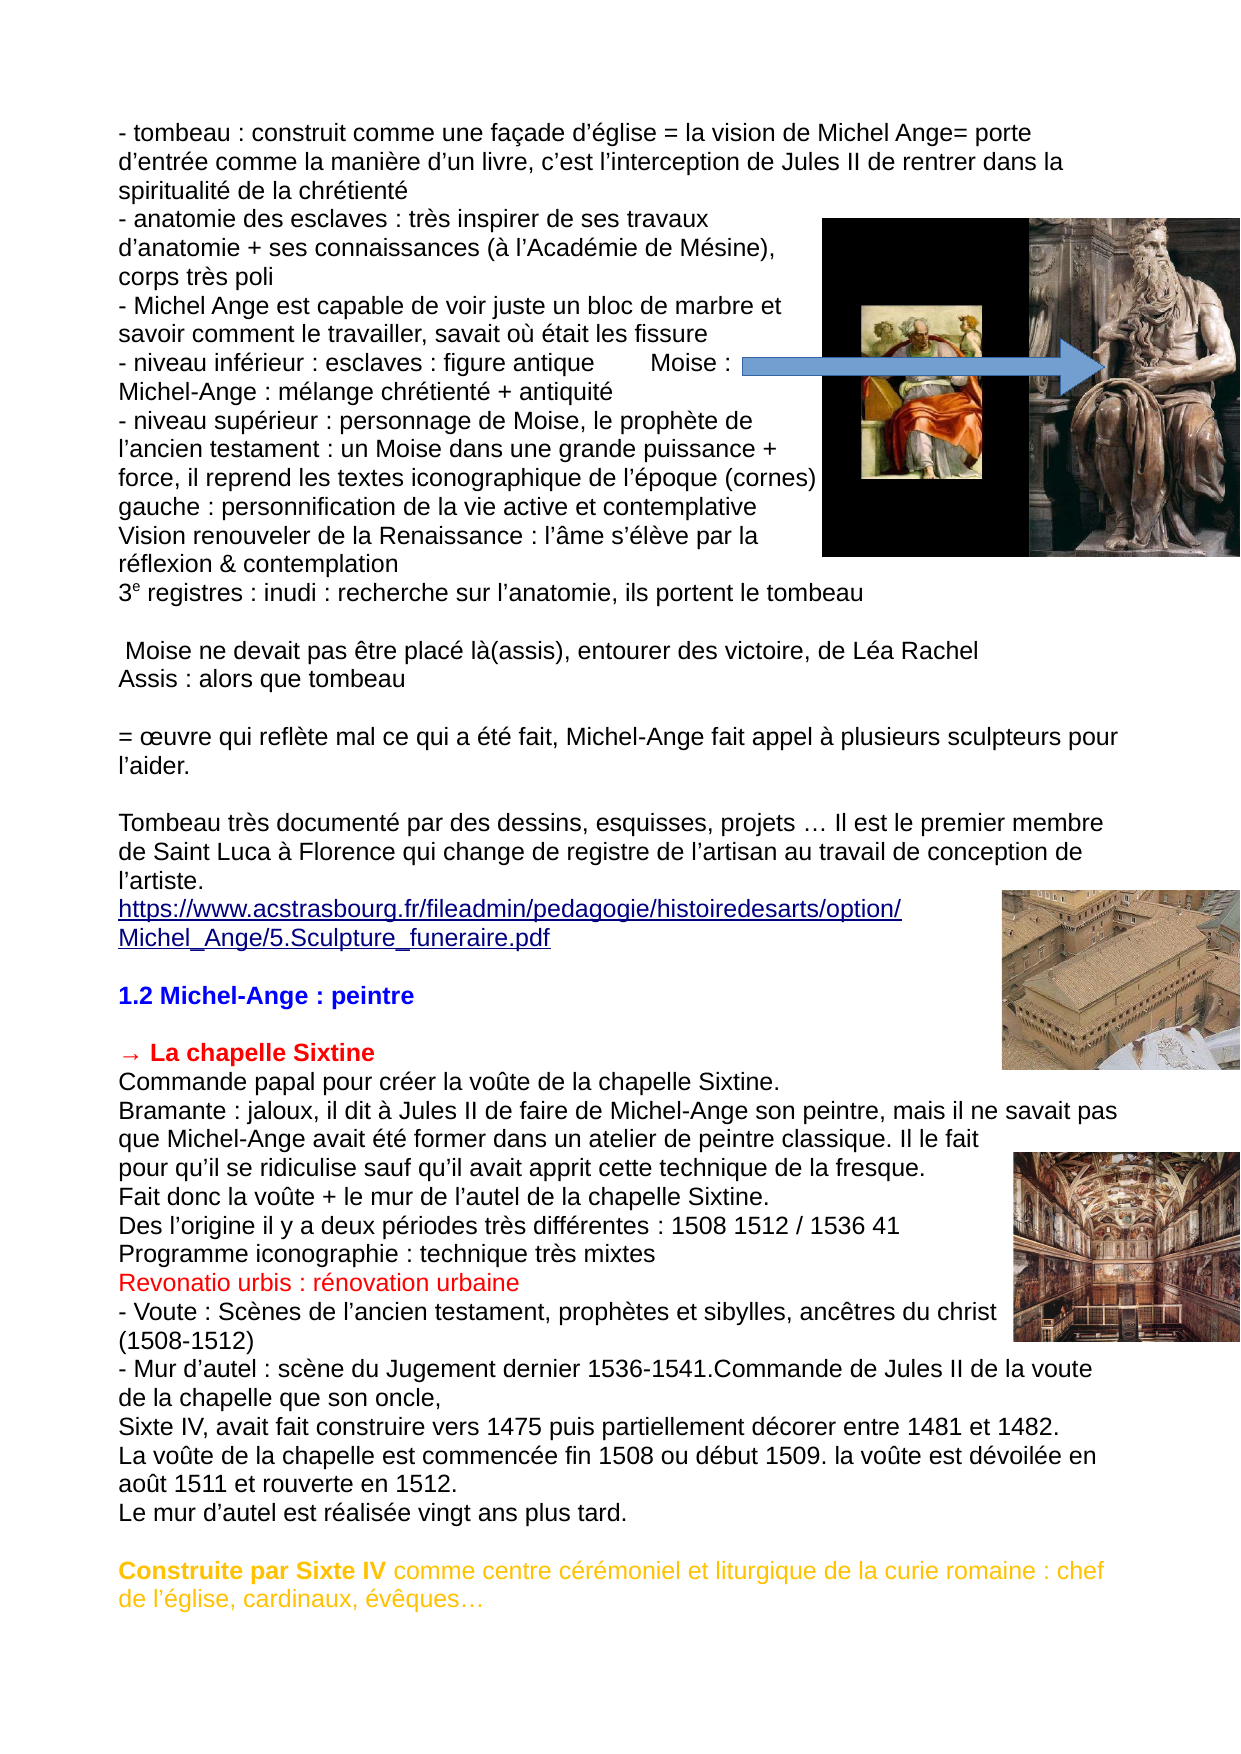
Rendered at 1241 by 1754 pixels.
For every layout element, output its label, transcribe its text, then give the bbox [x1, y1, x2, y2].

text Commande papal pour créer la voûte de la chapelle Sixtine. [118, 1067, 1122, 1096]
text - Michel Ange est capable de voir juste un bloc de marbre et savoir comment le travailler, savait où était les fissure [118, 291, 822, 348]
text - Mur d’autel : scène du Jugement dernier 1536-1541.Commande de Jules II de la voute de la chapelle que son oncle, [118, 1354, 1122, 1412]
text Assis : alors que tombeau [118, 664, 1122, 693]
text - niveau supérieur : personnage de Moise, le prophète de l’ancien testament : un Moise dans une grande puissance + force, il reprend les textes iconographique de l’époque (cornes) [118, 406, 822, 492]
text - anatomie des esclaves : très inspirer de ses travaux d’anatomie + ses connaissances (à l’Académie de Mésine), corps très poli [118, 204, 1122, 291]
text 3e registres : inudi : recherche sur l’anatomie, ils portent le tombeau [118, 578, 1122, 607]
text Le mur d’autel est réalisée vingt ans plus tard. [118, 1498, 1122, 1527]
picture [1001, 890, 1240, 1070]
text 1.2 Michel-Ange : peintre [118, 981, 1001, 1009]
text - tombeau : construit comme une façade d’église = la vision de Michel Ange= porte d’entrée comme la manière d’un livre, c’est l’interception de Jules II de rentrer dans la spiritualité de la chrétienté [118, 118, 1122, 204]
text Revonatio urbis : rénovation urbaine [118, 1268, 1013, 1297]
text Fait donc la voûte + le mur de l’autel de la chapelle Sixtine. [118, 1182, 1013, 1211]
text - Voute : Scènes de l’ancien testament, prophètes et sibylles, ancêtres du christ (1508-1512) [118, 1297, 1122, 1354]
text Michel-Ange : mélange chrétienté + antiquité [118, 377, 822, 406]
text Construite par Sixte IV comme centre cérémoniel et liturgique de la curie romaine : chef de l’église, cardinaux, évêques… [118, 1556, 1122, 1613]
text https://www.acstrasbourg.fr/fileadmin/pedagogie/histoiredesarts/option/Michel_Ange/5.Sculpture_funeraire.pdf [118, 894, 1001, 952]
text Sixte IV, avait fait construire vers 1475 puis partiellement décorer entre 1481 et 1482. [118, 1412, 1122, 1441]
text Des l’origine il y a deux périodes très différentes : 1508 1512 / 1536 41 [118, 1211, 1013, 1239]
text gauche : personnification de la vie active et contemplative [118, 492, 822, 521]
text Programme iconographie : technique très mixtes [118, 1239, 1013, 1268]
text - niveau inférieur : esclaves : figure antique Moise : [118, 348, 822, 377]
text Moise ne devait pas être placé là(assis), entourer des victoire, de Léa Rachel [118, 636, 1122, 664]
picture [1013, 1152, 1240, 1342]
text → La chapelle Sixtine [118, 1038, 1001, 1067]
picture [822, 218, 1240, 557]
text Vision renouveler de la Renaissance : l’âme s’élève par la réflexion & contemplation [118, 521, 1122, 578]
text Tombeau très documenté par des dessins, esquisses, projets … Il est le premier membre de Saint Luca à Florence qui change de registre de l’artisan au travail de conception de l’artiste. [118, 808, 1122, 894]
text La voûte de la chapelle est commencée fin 1508 ou début 1509. la voûte est dévoilée en août 1511 et rouverte en 1512. [118, 1441, 1122, 1498]
text = œuvre qui reflète mal ce qui a été fait, Michel-Ange fait appel à plusieurs sculpteurs pour l’aider. [118, 722, 1122, 779]
text Bramante : jaloux, il dit à Jules II de faire de Michel-Ange son peintre, mais il ne savait pas que Michel-Ange avait été former dans un atelier de peintre classique. Il le fait pour qu’il se ridiculise sauf qu’il avait apprit cette technique de la fresque. [118, 1096, 1122, 1182]
